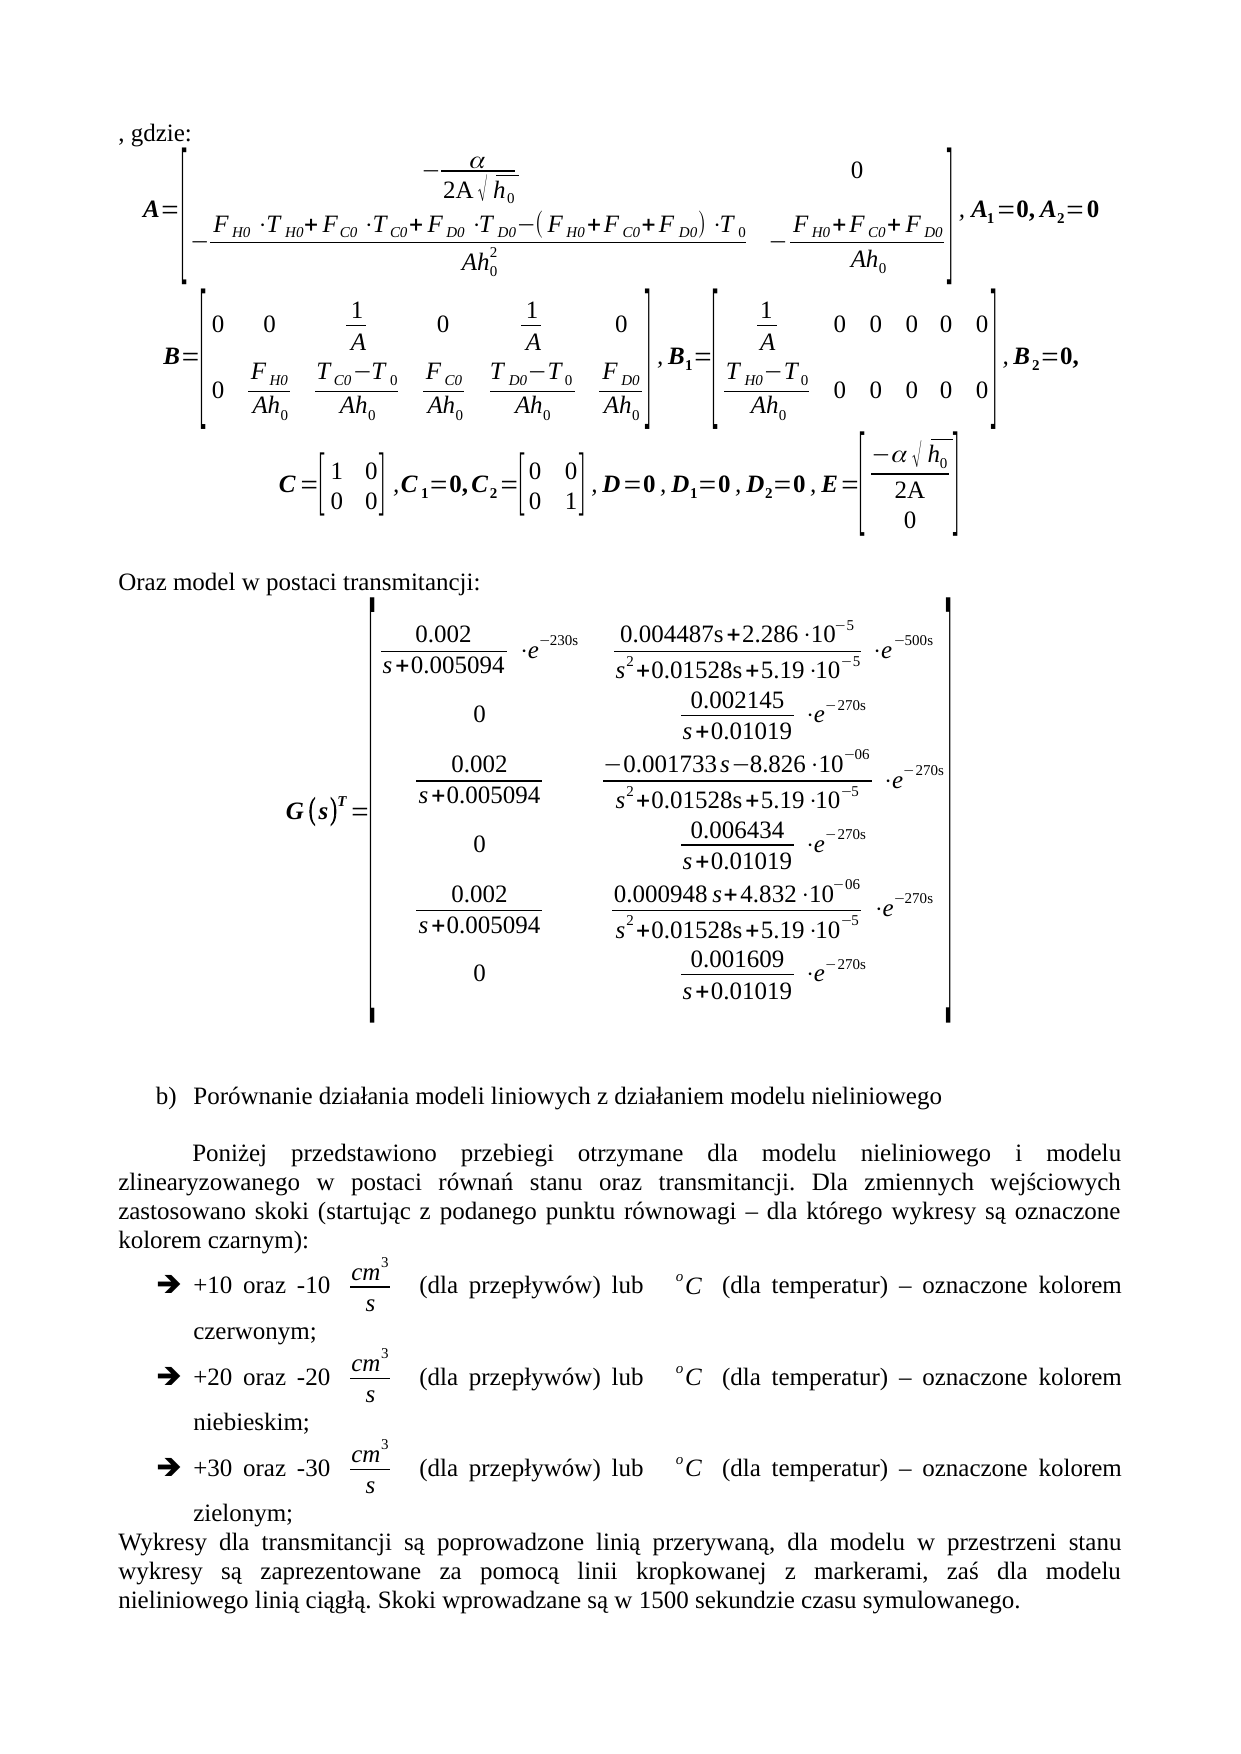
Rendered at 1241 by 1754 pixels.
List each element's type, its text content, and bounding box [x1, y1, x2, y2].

list +20 oraz -20 (dla przepływów) lub (dla temperatur) – oznaczone kolorem niebieskim; [156, 1345, 1122, 1436]
text , gdzie: [118, 118, 1122, 147]
list +30 oraz -30 (dla przepływów) lub (dla temperatur) – oznaczone kolorem zielonym; [156, 1436, 1122, 1527]
text Poniżej przedstawiono przebiegi otrzymane dla modelu nieliniowego i modelu zlinearyzowanego w postaci równań stanu oraz transmitancji. Dla zmiennych wejściowych zastosowano skoki (startując z podanego punktu równowagi – dla którego wykresy są oznaczone kolorem czarnym): [118, 1138, 1122, 1253]
text Wykresy dla transmitancji są poprowadzone linią przerywaną, dla modelu w przestrzeni stanu wykresy są zaprezentowane za pomocą linii kropkowanej z markerami, zaś dla modelu nieliniowego linią ciągłą. Skoki wprowadzane są w 1500 sekundzie czasu symulowanego. [118, 1527, 1122, 1613]
list +10 oraz -10 (dla przepływów) lub (dla temperatur) – oznaczone kolorem czerwonym; [156, 1253, 1122, 1345]
text Oraz model w postaci transmitancji: [118, 567, 1122, 596]
list Porównanie działania modeli liniowych z działaniem modelu nieliniowego [156, 1081, 1122, 1110]
